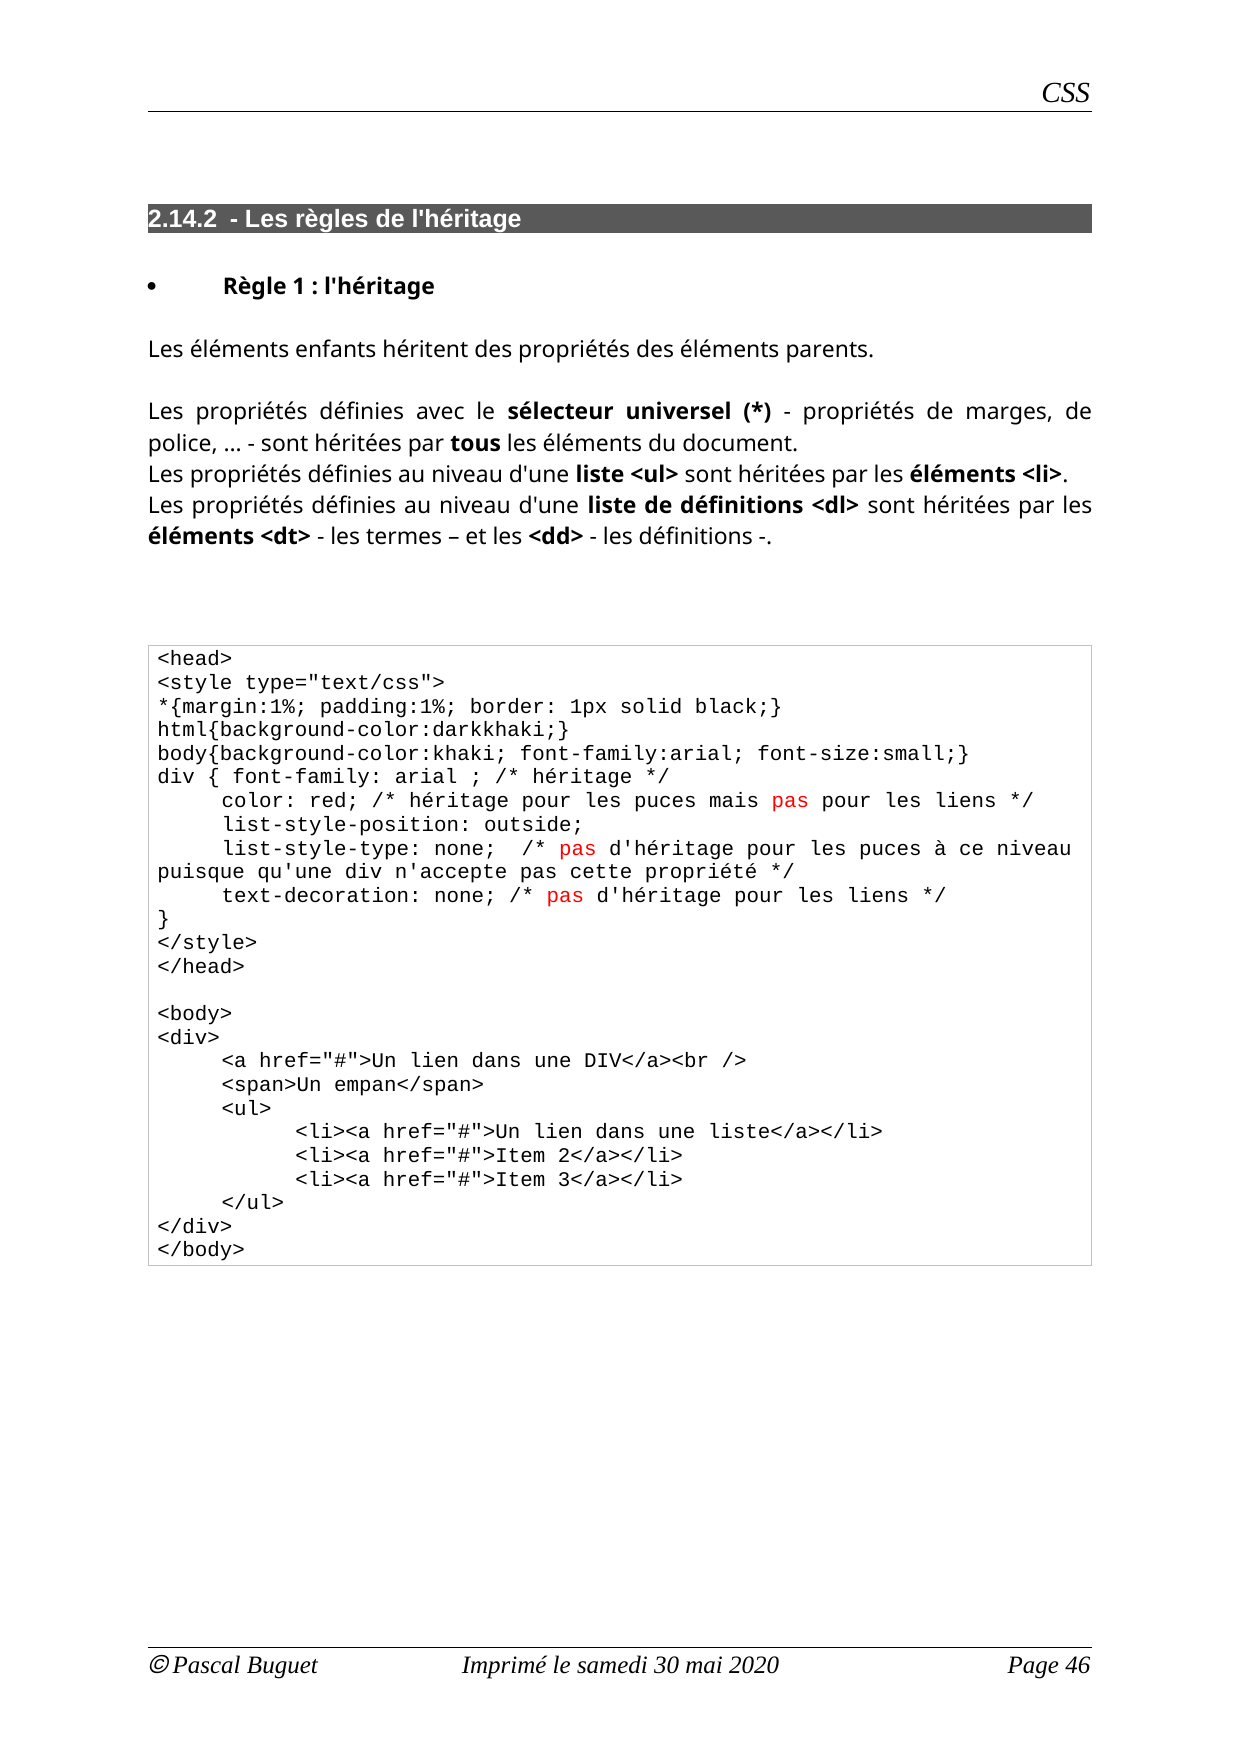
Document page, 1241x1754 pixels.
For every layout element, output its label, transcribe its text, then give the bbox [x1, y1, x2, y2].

text Les propriétés définies avec le sélecteur universel (*) - propriétés de marges, de police, … - sont héritées par tous les éléments du document. [148, 395, 1092, 458]
text list-style-type: none; /* pas d'héritage pour les puces à ce niveau puisque qu'une div n'accepte pas cette propriété */ [149, 834, 1091, 882]
text </style> [149, 929, 1091, 953]
text list-style-position: outside; [149, 811, 1091, 834]
text <li><a href="#">Item 2</a></li> [149, 1142, 1091, 1165]
text <a href="#">Un lien dans une DIV</a><br /> [149, 1047, 1091, 1071]
text Les éléments enfants héritent des propriétés des éléments parents. [148, 333, 1092, 364]
text div { font-family: arial ; /* héritage */ [149, 763, 1091, 787]
text text-decoration: none; /* pas d'héritage pour les liens */ [149, 882, 1091, 905]
text html{background-color:darkkhaki;} [149, 716, 1091, 740]
text </div> [149, 1213, 1091, 1236]
text } [149, 905, 1091, 929]
text <div> [149, 1023, 1091, 1047]
text <style type="text/css"> [149, 669, 1091, 692]
text Les propriétés définies au niveau d'une liste de définitions <dl> sont héritées par les éléments <dt> - les termes – et les <dd> - les définitions -. [148, 489, 1092, 551]
text <li><a href="#">Item 3</a></li> [149, 1165, 1091, 1189]
text body{background-color:khaki; font-family:arial; font-size:small;} [149, 740, 1091, 763]
text </body> [149, 1236, 1091, 1265]
list Règle 1 : l'héritage [148, 270, 1092, 301]
text color: red; /* héritage pour les puces mais pas pour les liens */ [149, 787, 1091, 811]
text </ul> [149, 1189, 1091, 1213]
text <span>Un empan</span> [149, 1071, 1091, 1094]
text *{margin:1%; padding:1%; border: 1px solid black;} [149, 692, 1091, 716]
subtitle - Les règles de l'héritage [148, 204, 1092, 233]
text </head> [149, 953, 1091, 976]
text <body> [149, 1000, 1091, 1023]
text <li><a href="#">Un lien dans une liste</a></li> [149, 1118, 1091, 1142]
text <head> [149, 646, 1091, 669]
text <ul> [149, 1094, 1091, 1118]
text Les propriétés définies au niveau d'une liste <ul> sont héritées par les éléments <li>. [148, 458, 1092, 489]
